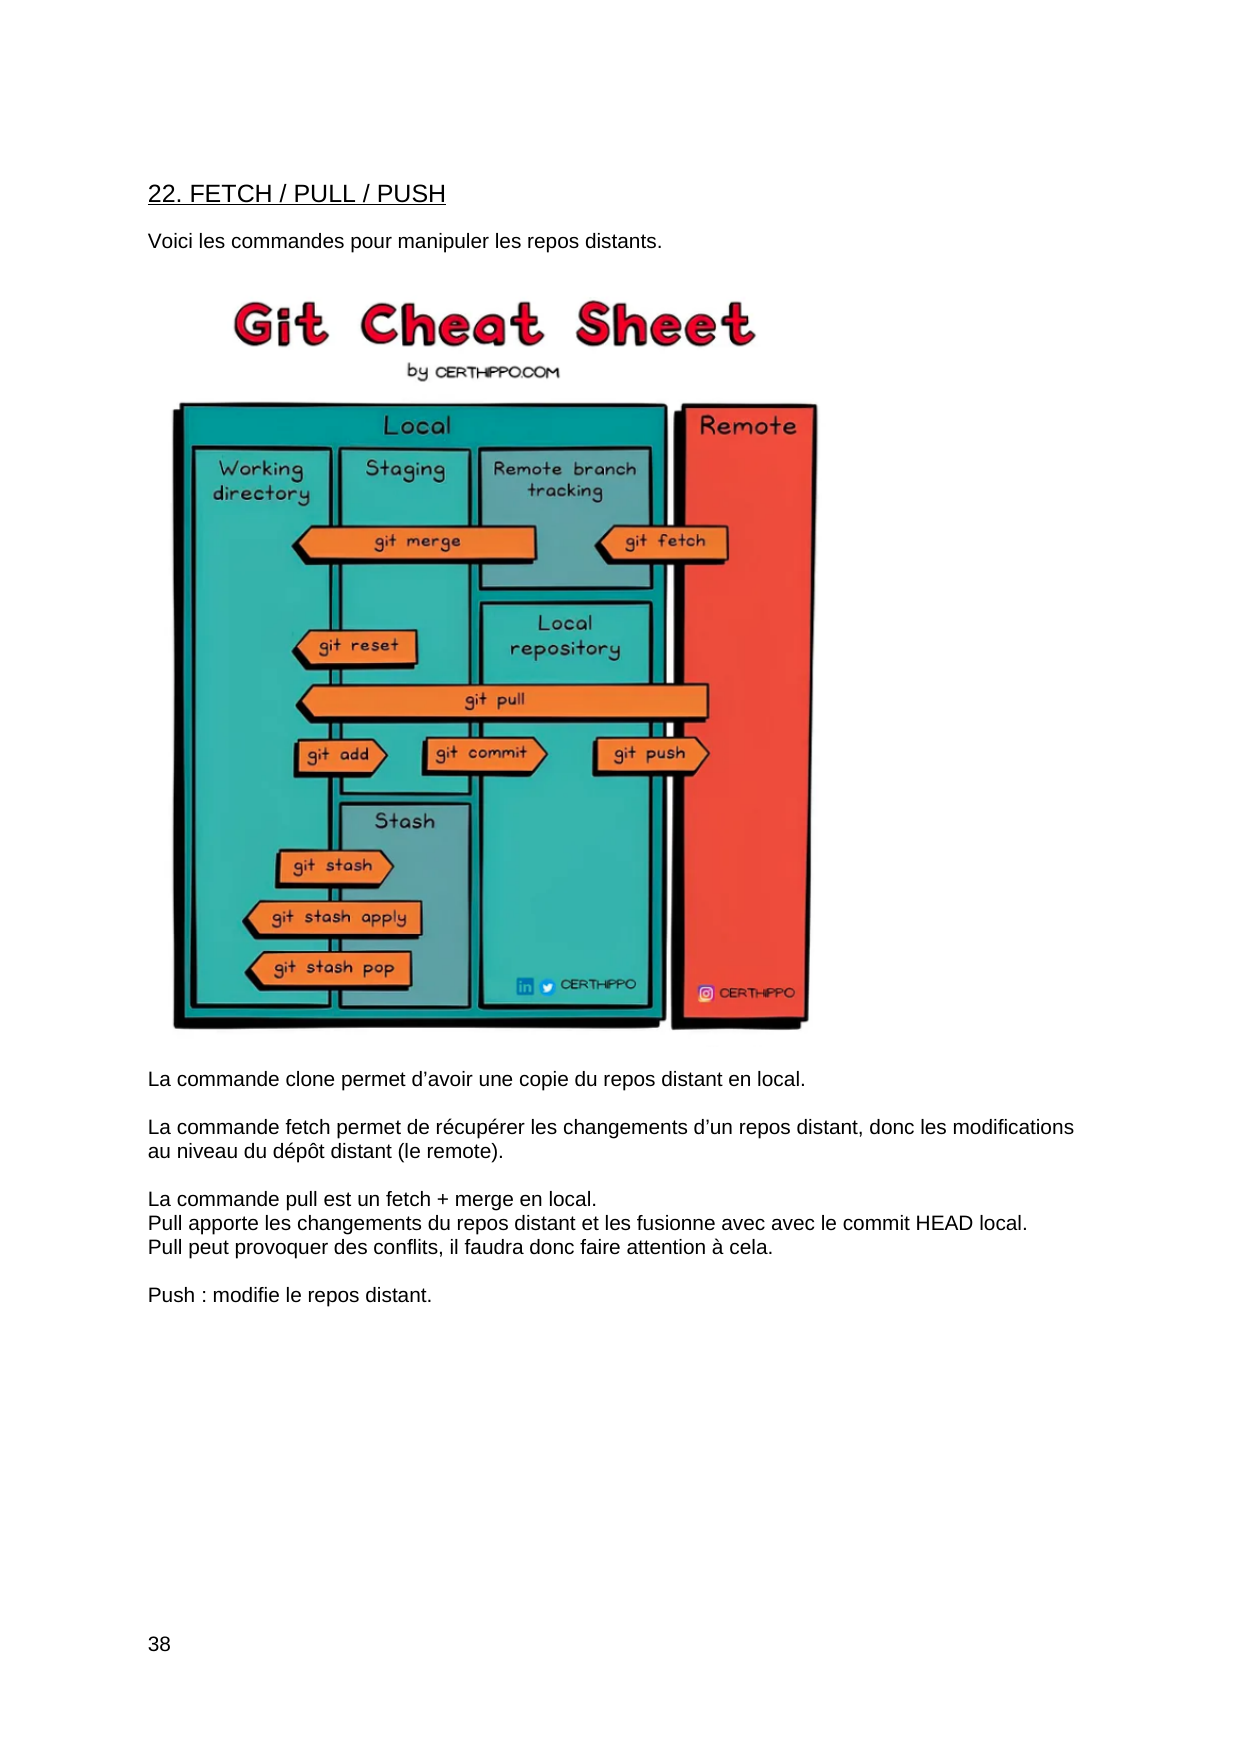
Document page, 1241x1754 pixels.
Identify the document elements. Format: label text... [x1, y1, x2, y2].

text La commande pull est un fetch + merge en local. [148, 1187, 1093, 1211]
text La commande clone permet d’avoir une copie du repos distant en local. [148, 1067, 1093, 1091]
text La commande fetch permet de récupérer les changements d’un repos distant, donc les modifications au niveau du dépôt distant (le remote). [148, 1115, 1093, 1163]
text Push : modifie le repos distant. [148, 1283, 1093, 1307]
picture [143, 276, 842, 1047]
text Voici les commandes pour manipuler les repos distants. [148, 228, 1093, 252]
subtitle 22. Fetch / Pull / Push [148, 179, 1093, 208]
text Pull apporte les changements du repos distant et les fusionne avec avec le commit HEAD local. [148, 1211, 1093, 1235]
text Pull peut provoquer des conflits, il faudra donc faire attention à cela. [148, 1235, 1093, 1259]
